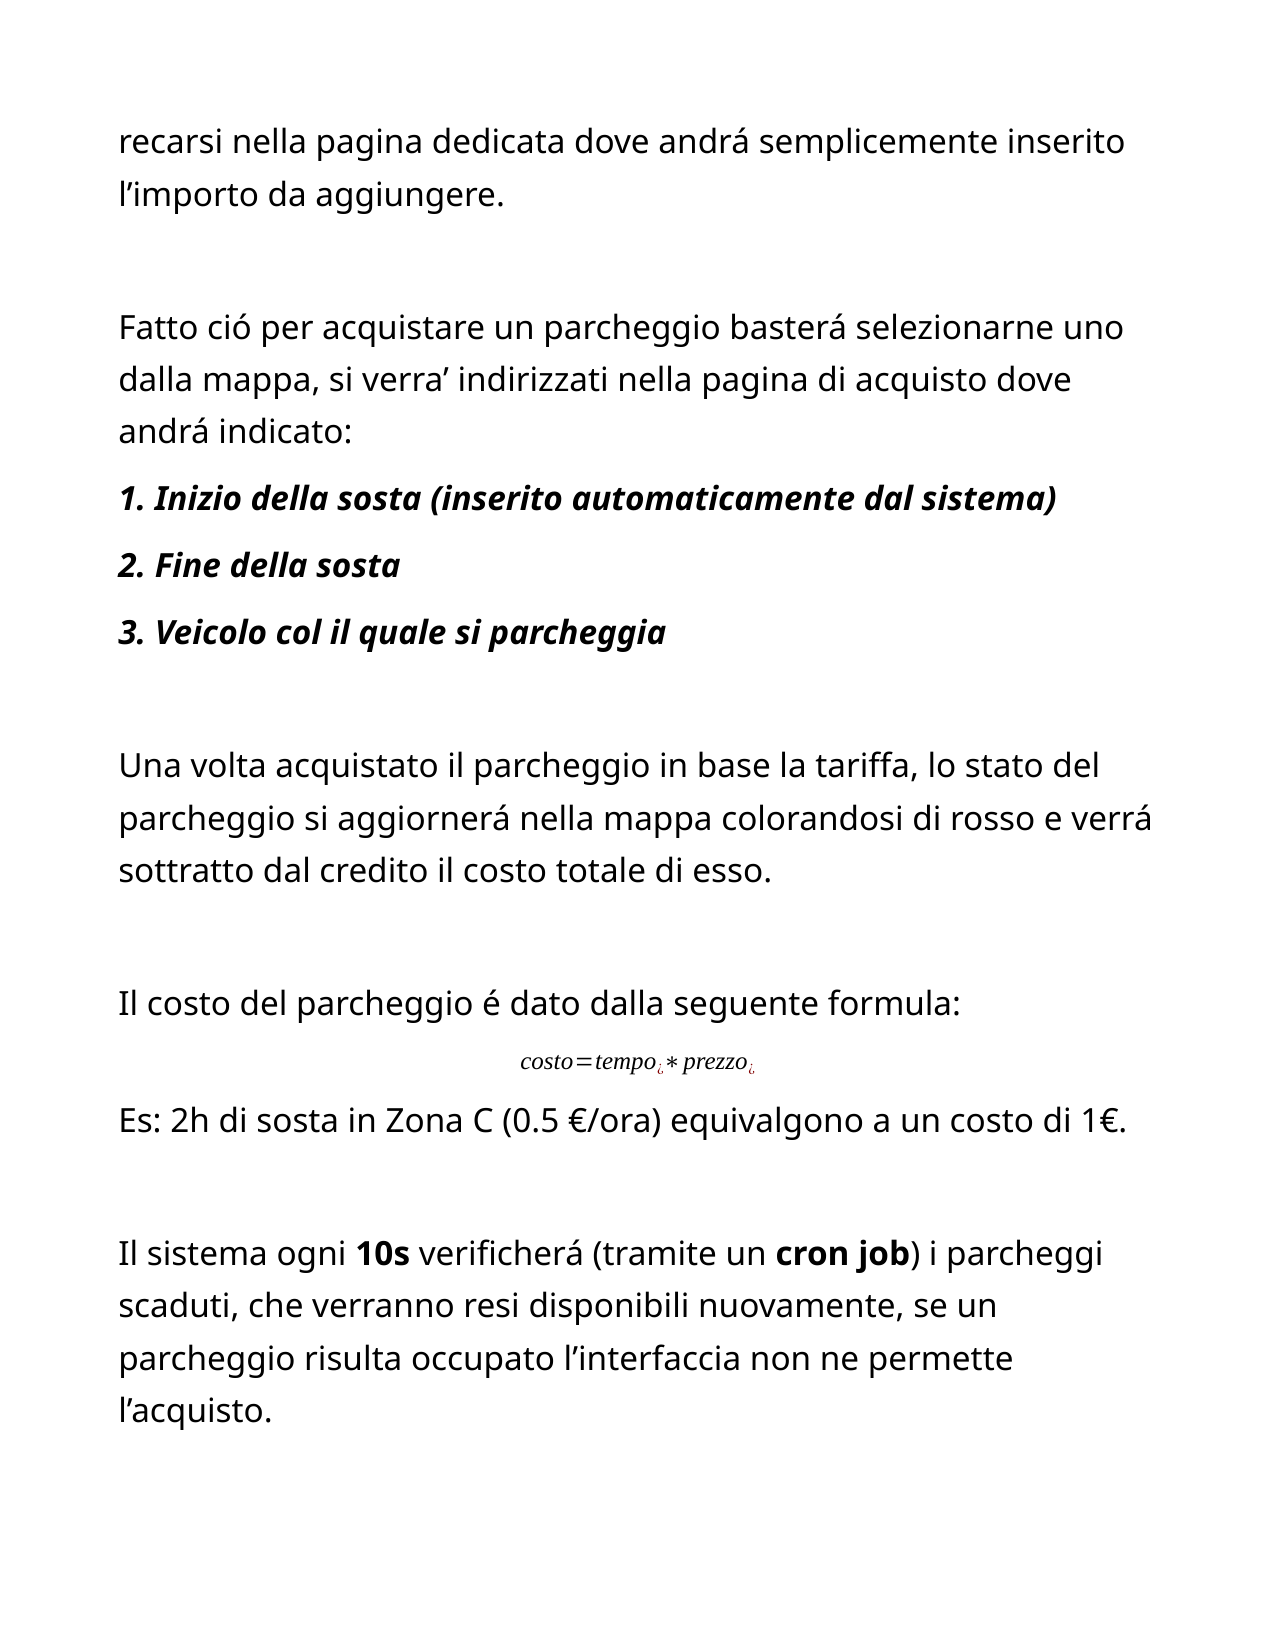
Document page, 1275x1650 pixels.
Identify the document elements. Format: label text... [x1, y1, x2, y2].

text Fatto ció per acquistare un parcheggio basterá selezionarne uno dalla mappa, si verra’ indirizzati nella pagina di acquisto dove andrá indicato: [118, 304, 1157, 454]
text 2. Fine della sosta [118, 542, 1157, 587]
text Una volta acquistato il parcheggio in base la tariffa, lo stato del parcheggio si aggiornerá nella mappa colorandosi di rosso e verrá sottratto dal credito il costo totale di esso. [118, 742, 1157, 892]
text Il costo del parcheggio é dato dalla seguente formula: [118, 980, 1157, 1025]
text 3. Veicolo col il quale si parcheggia [118, 608, 1157, 654]
text 1. Inizio della sosta (inserito automaticamente dal sistema) [118, 475, 1157, 520]
text Il sistema ogni 10s verificherá (tramite un cron job) i parcheggi scaduti, che verranno resi disponibili nuovamente, se un parcheggio risulta occupato l’interfaccia non ne permette l’acquisto. [118, 1230, 1157, 1432]
text recarsi nella pagina dedicata dove andrá semplicemente inserito l’importo da aggiungere. [118, 118, 1157, 216]
text Es: 2h di sosta in Zona C (0.5 €/ora) equivalgono a un costo di 1€. [118, 1096, 1157, 1142]
